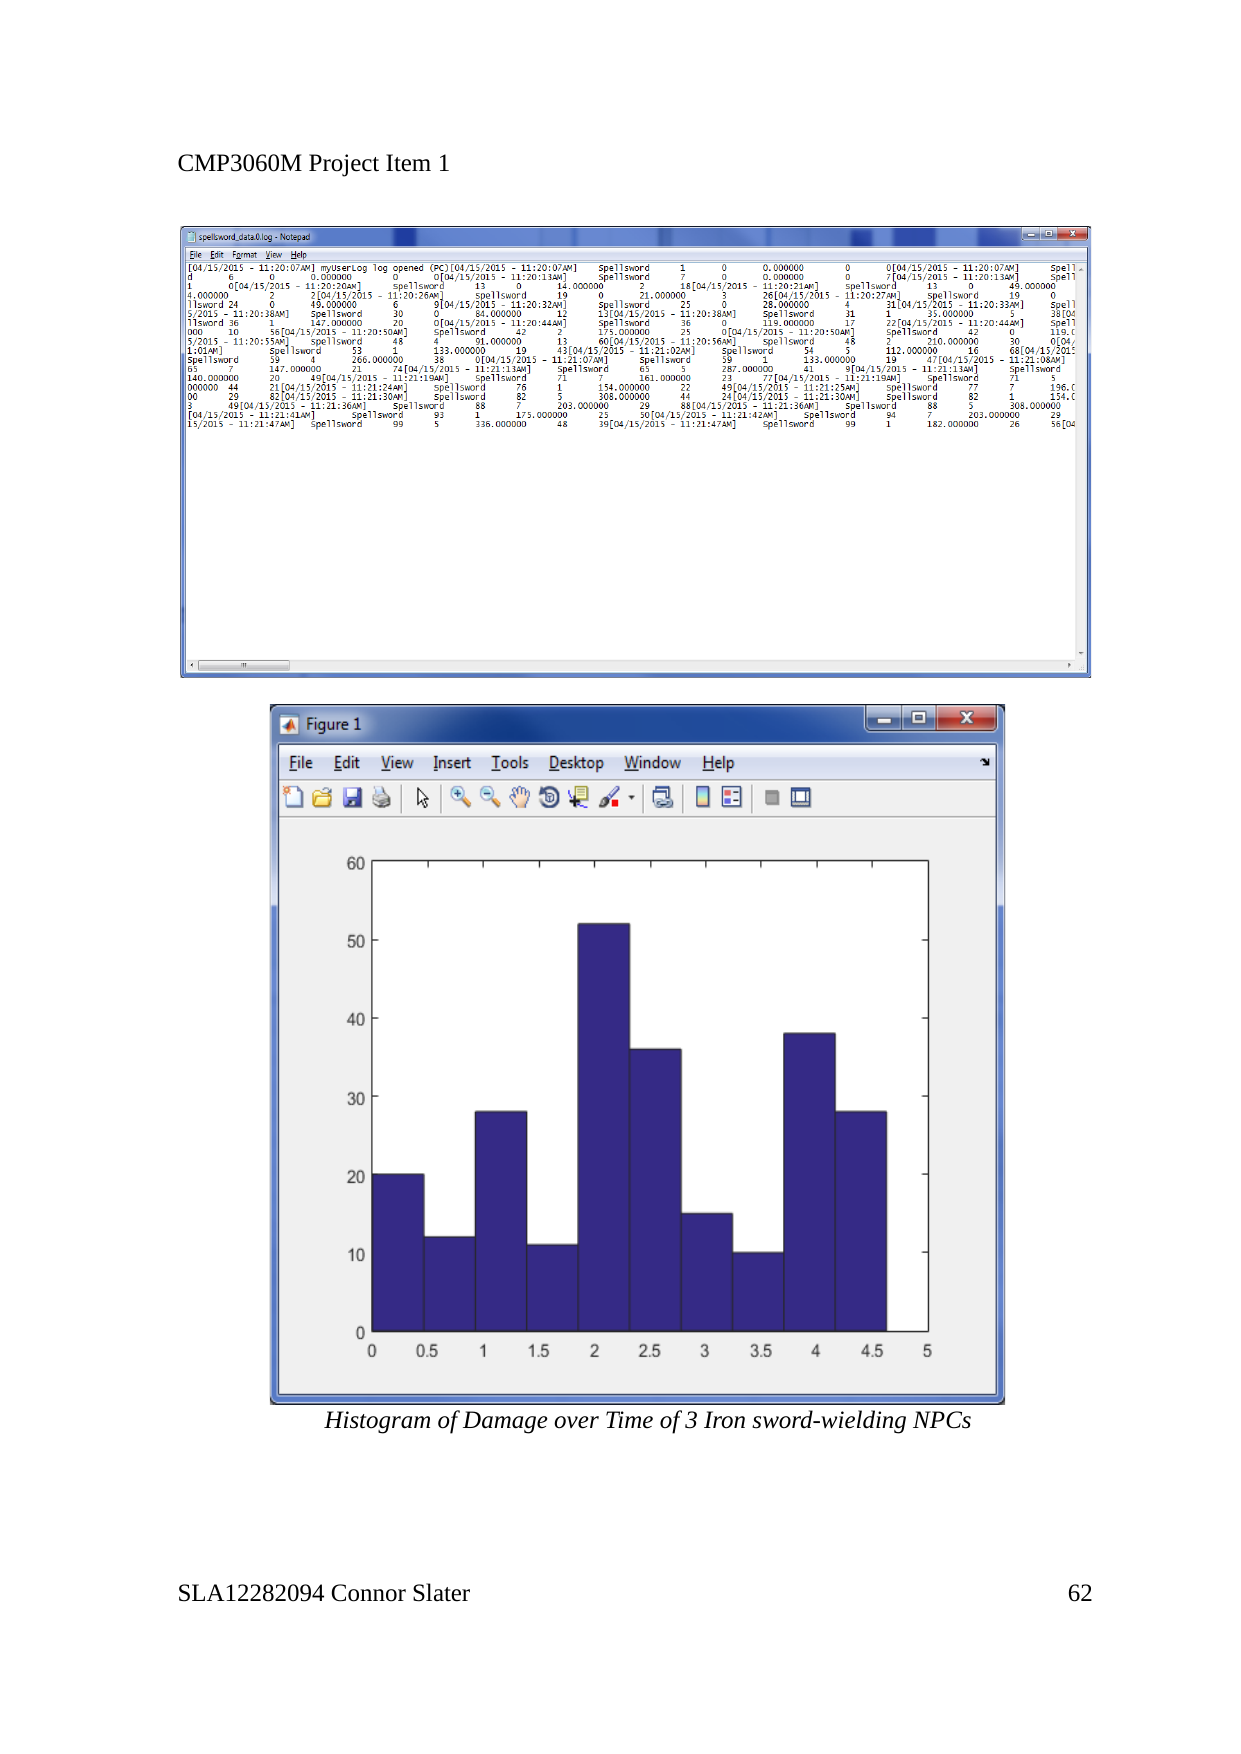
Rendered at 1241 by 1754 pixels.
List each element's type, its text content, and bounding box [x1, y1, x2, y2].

picture [180, 226, 1092, 678]
text Histogram of Damage over Time of 3 Iron sword-wielding NPCs [177, 206, 1093, 1434]
picture [269, 704, 1006, 1405]
